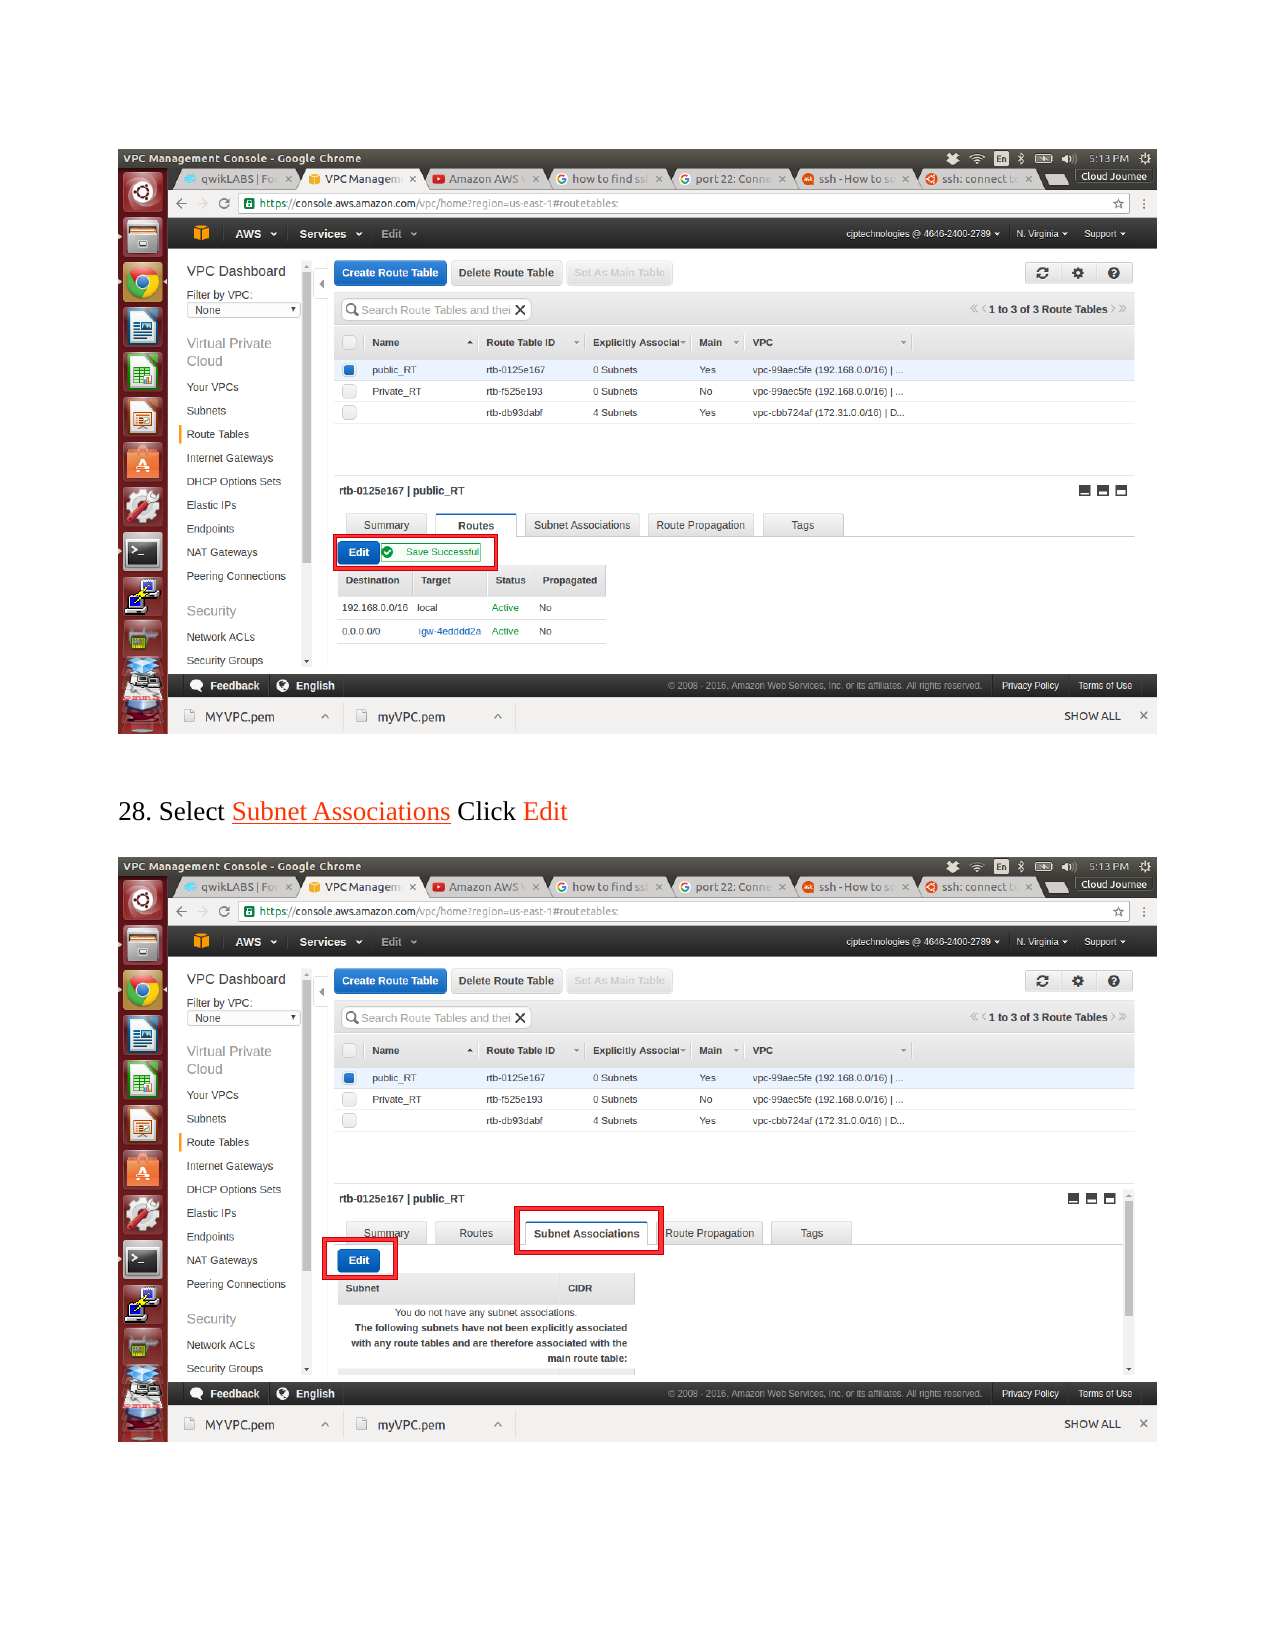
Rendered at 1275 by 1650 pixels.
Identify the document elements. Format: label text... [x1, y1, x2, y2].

picture [118, 857, 1157, 1442]
picture [118, 149, 1157, 734]
text 28. Select Subnet Associations Click Edit [118, 796, 1157, 827]
